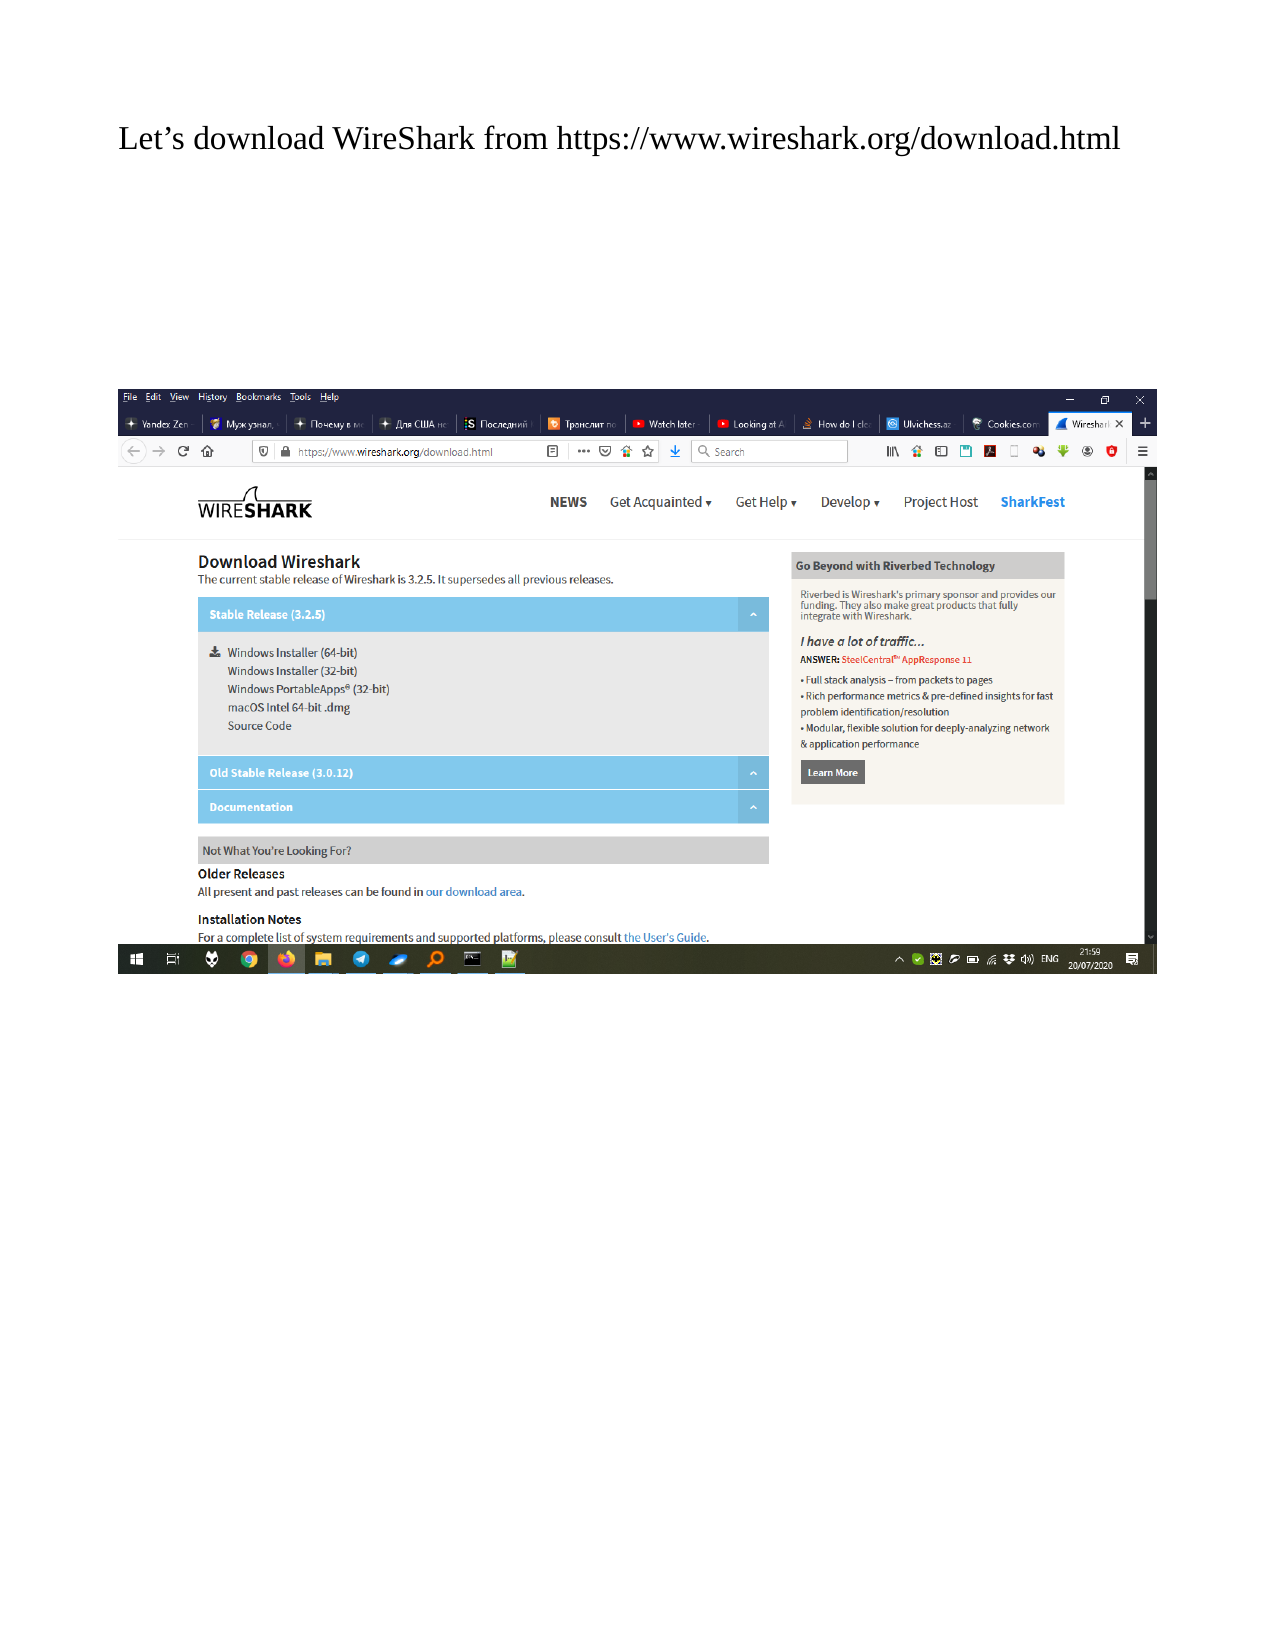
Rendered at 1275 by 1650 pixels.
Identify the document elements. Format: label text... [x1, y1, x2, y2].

picture [118, 389, 1157, 974]
text Let’s download WireShark from https://www.wireshark.org/download.html [118, 118, 1157, 156]
